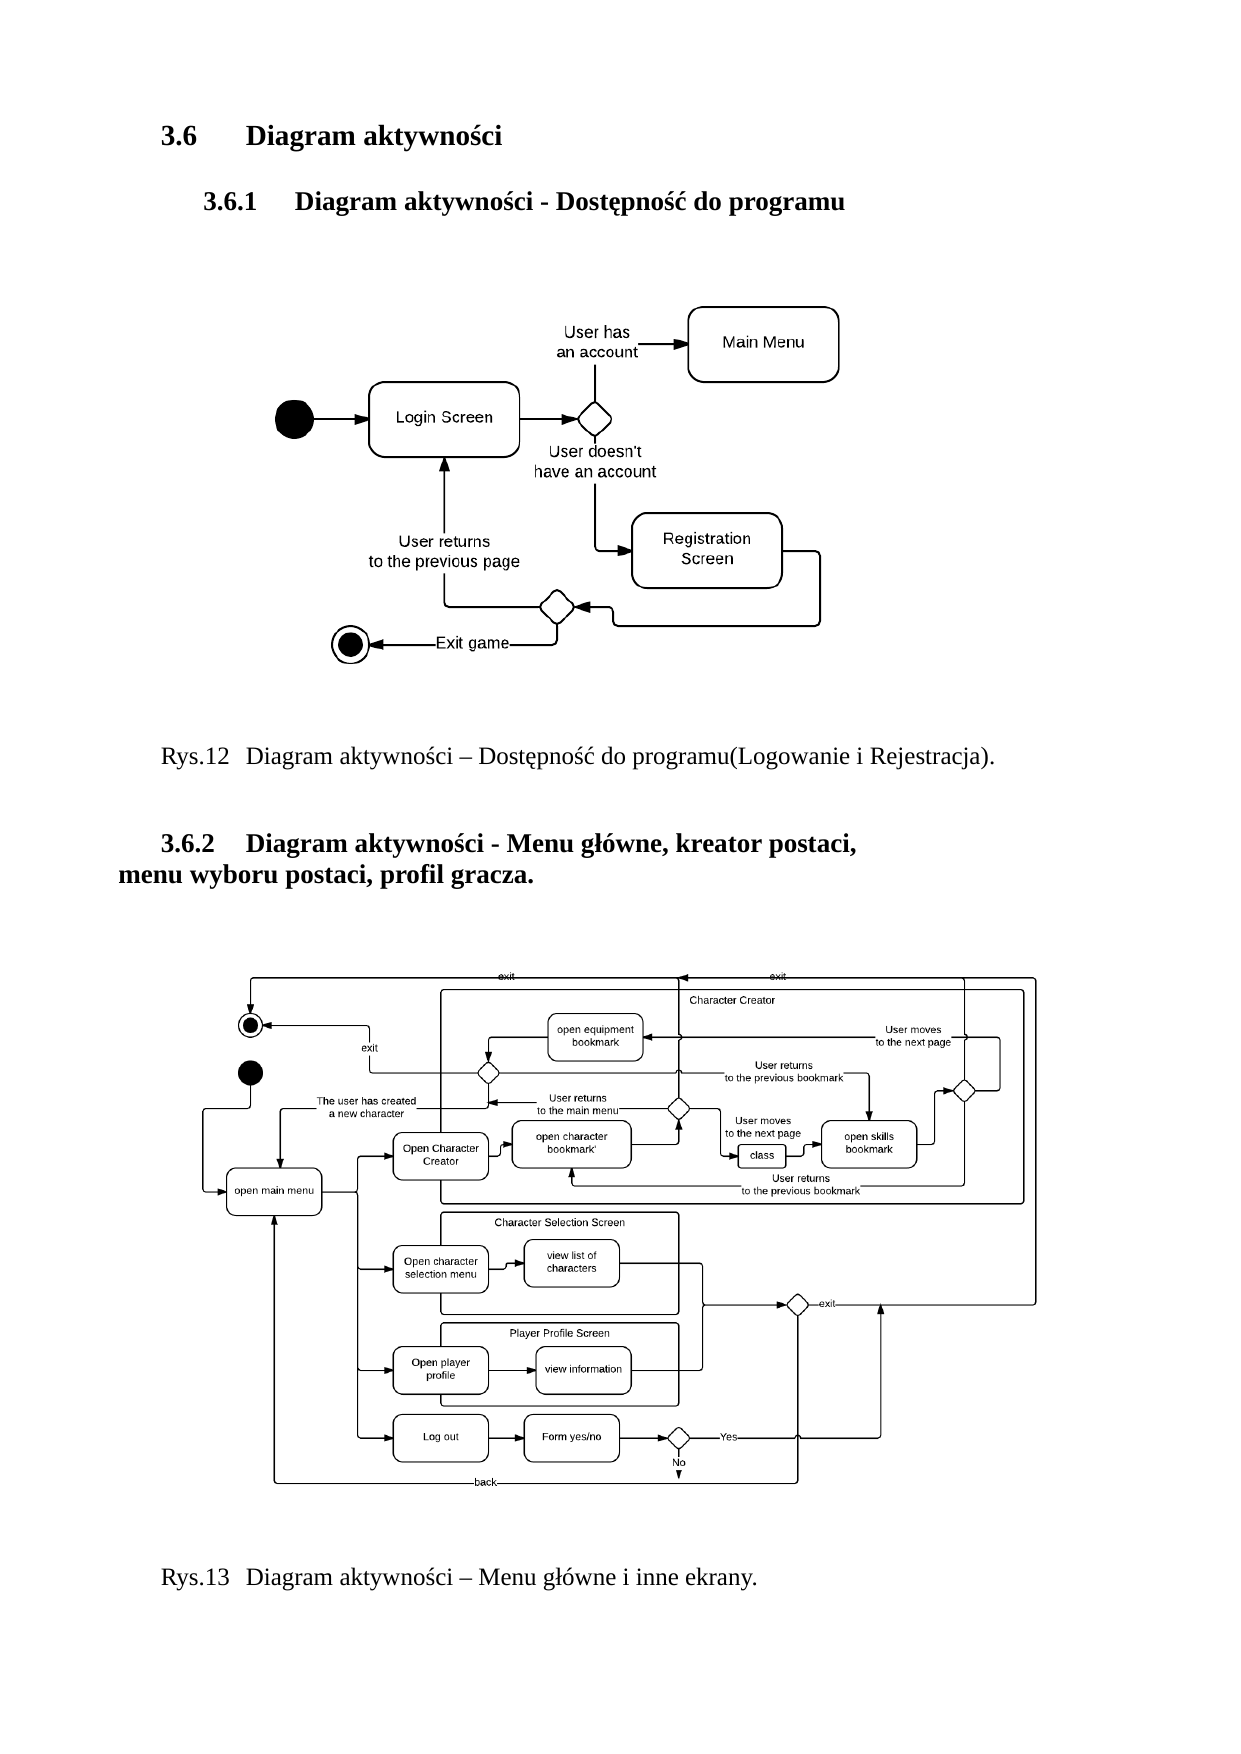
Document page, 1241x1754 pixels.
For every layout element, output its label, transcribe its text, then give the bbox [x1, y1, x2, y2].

text Rys.13 Diagram aktywności – Menu główne i inne ekrany. [118, 1562, 1122, 1590]
text menu wyboru postaci, profil gracza. [118, 858, 1122, 889]
text Rys.12 Diagram aktywności – Dostępność do programu(Logowanie i Rejestracja). [118, 216, 1122, 770]
picture [200, 232, 916, 741]
picture [155, 918, 1086, 1533]
text 3.6.1 Diagram aktywności - Dostępność do programu [118, 185, 1122, 216]
text 3.6.2 Diagram aktywności - Menu główne, kreator postaci, [118, 827, 1122, 858]
text 3.6 Diagram aktywności [118, 118, 1122, 152]
